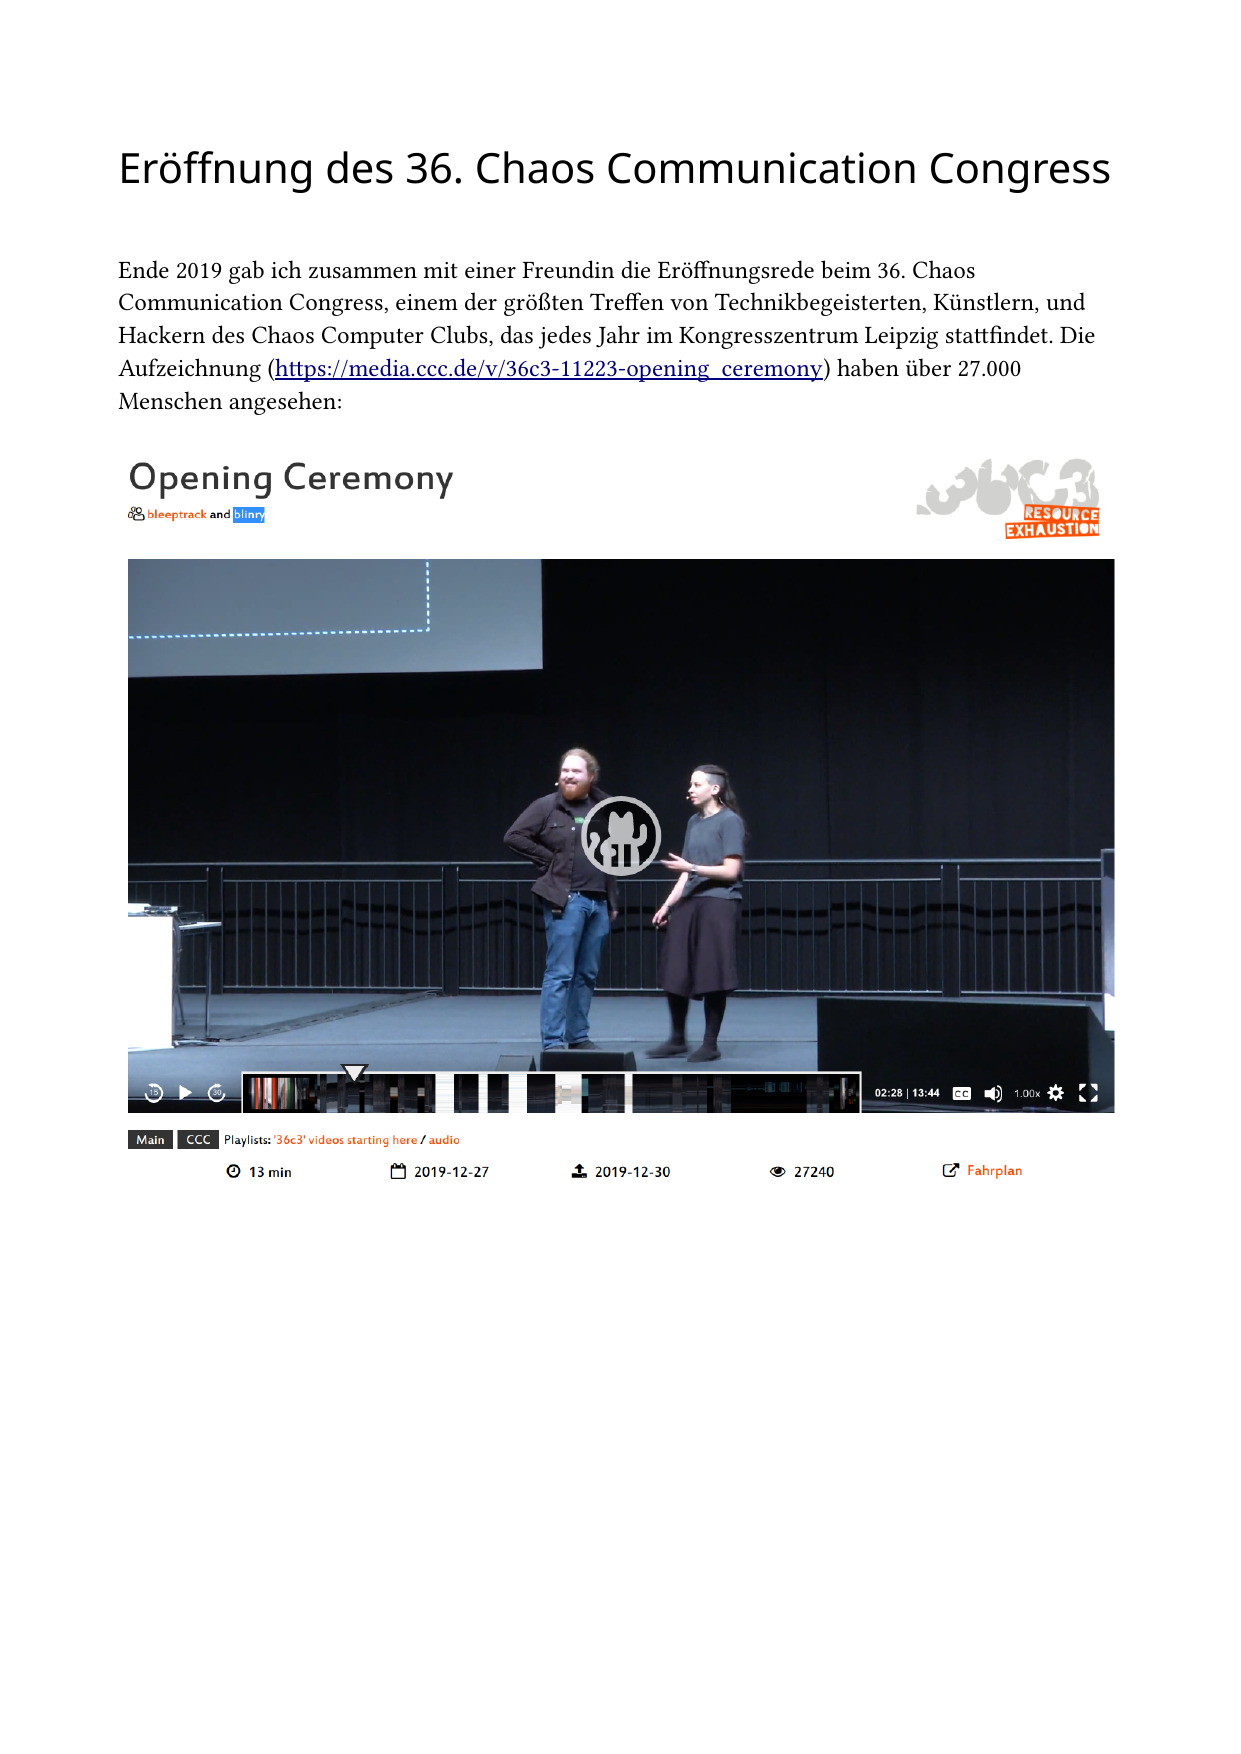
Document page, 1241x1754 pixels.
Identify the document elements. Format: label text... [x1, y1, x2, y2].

subtitle Eröffnung des 36. Chaos Communication Congress [118, 139, 1122, 196]
text Ende 2019 gab ich zusammen mit einer Freundin die Eröffnungsrede beim 36. Chaos Communication Congress, einem der größten Treffen von Technikbegeisterten, Künstlern, und Hackern des Chaos Computer Clubs, das jedes Jahr im Kongresszentrum Leipzig stattfindet. Die Aufzeichnung (https://media.ccc.de/v/36c3-11223-opening_ceremony) haben über 27.000 Menschen angesehen: [118, 256, 1122, 415]
picture [100, 434, 1140, 1190]
